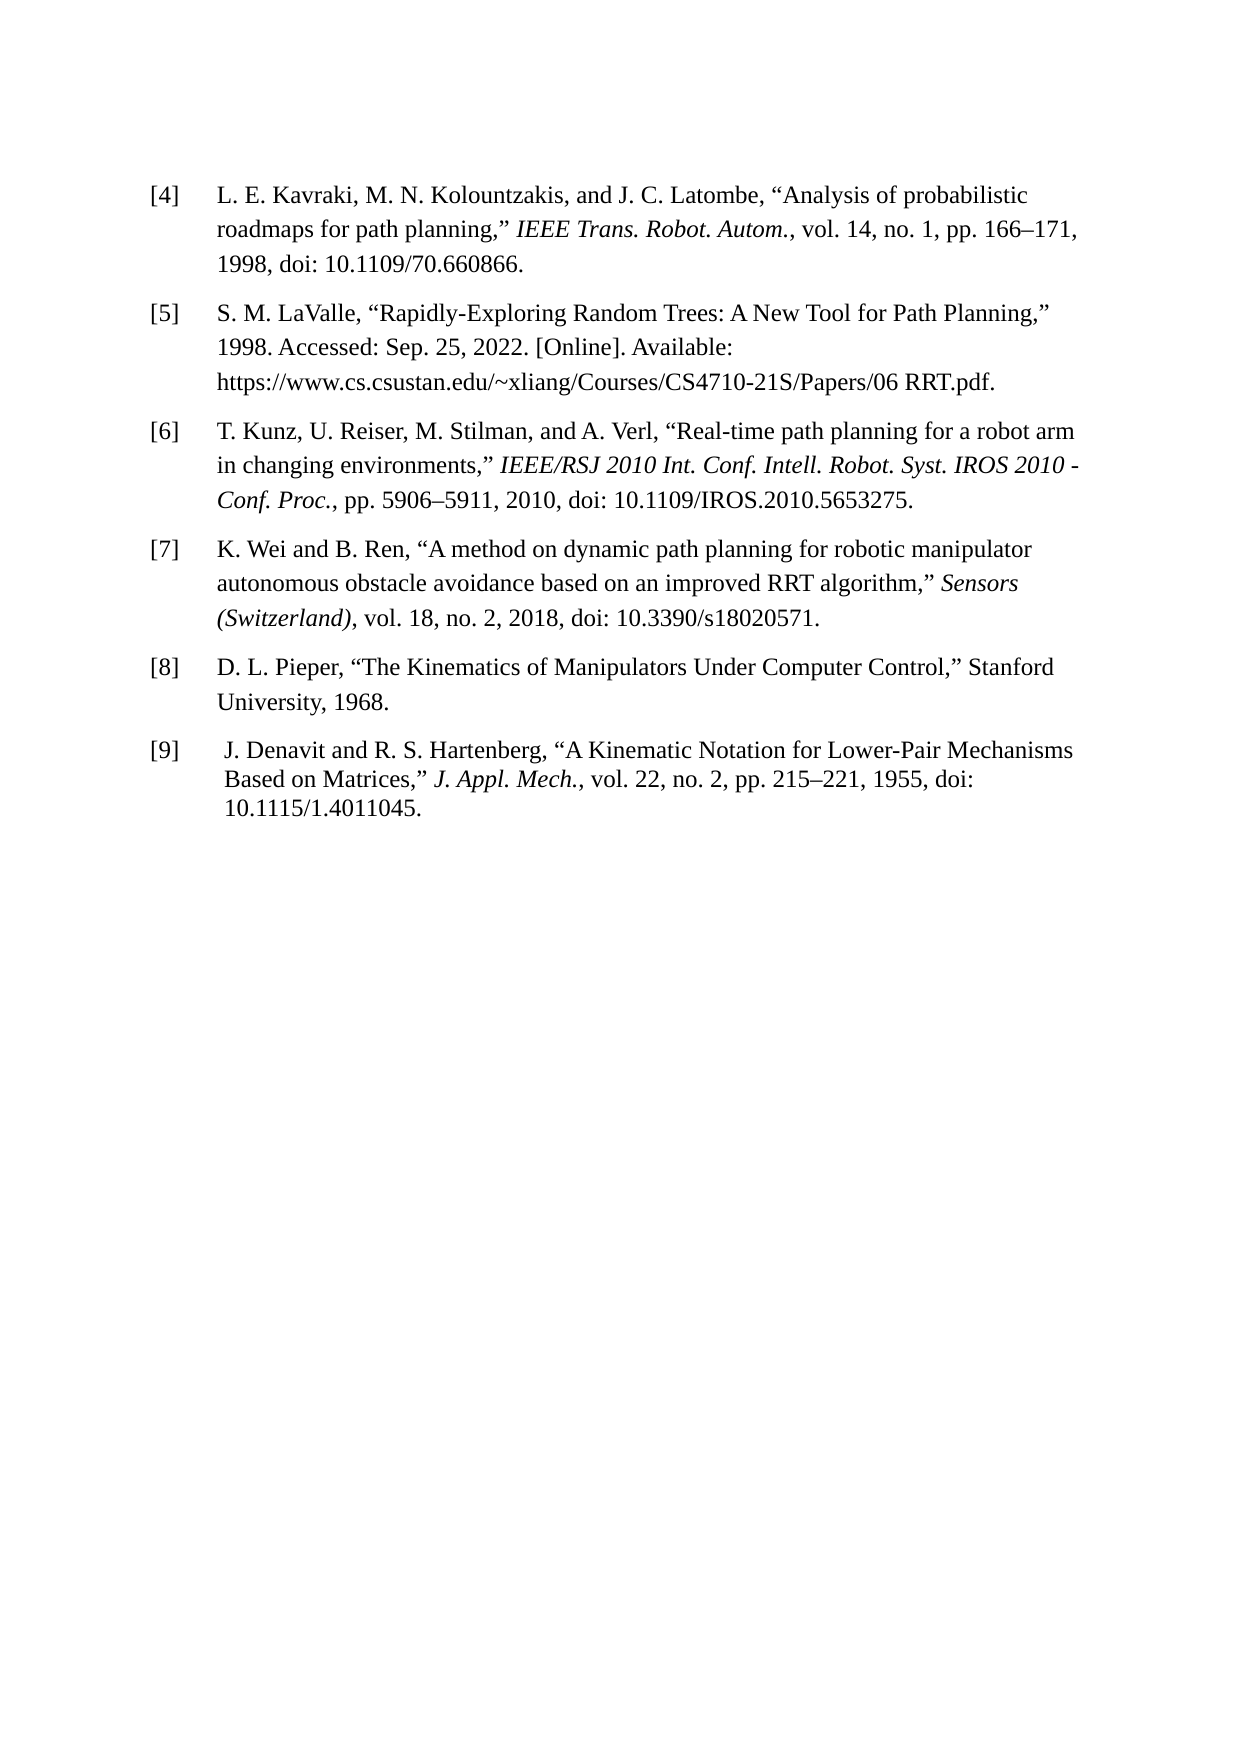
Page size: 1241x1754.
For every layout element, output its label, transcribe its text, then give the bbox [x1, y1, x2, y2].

text [5] S. M. LaValle, “Rapidly-Exploring Random Trees: A New Tool for Path Planning,” 1998. Accessed: Sep. 25, 2022. [Online]. Available: https://www.cs.csustan.edu/~xliang/Courses/CS4710-21S/Papers/06 RRT.pdf. [150, 298, 1090, 396]
text [4] L. E. Kavraki, M. N. Kolountzakis, and J. C. Latombe, “Analysis of probabilistic roadmaps for path planning,” IEEE Trans. Robot. Autom., vol. 14, no. 1, pp. 166–171, 1998, doi: 10.1109/70.660866. [150, 180, 1090, 278]
text [8] D. L. Pieper, “The Kinematics of Manipulators Under Computer Control,” Stanford University, 1968. [150, 652, 1090, 715]
text [9] J. Denavit and R. S. Hartenberg, “A Kinematic Notation for Lower-Pair Mechanisms Based on Matrices,” J. Appl. Mech., vol. 22, no. 2, pp. 215–221, 1955, doi: 10.1115/1.4011045. [150, 736, 1090, 822]
text [7] K. Wei and B. Ren, “A method on dynamic path planning for robotic manipulator autonomous obstacle avoidance based on an improved RRT algorithm,” Sensors (Switzerland), vol. 18, no. 2, 2018, doi: 10.3390/s18020571. [150, 534, 1090, 632]
text [6] T. Kunz, U. Reiser, M. Stilman, and A. Verl, “Real-time path planning for a robot arm in changing environments,” IEEE/RSJ 2010 Int. Conf. Intell. Robot. Syst. IROS 2010 - Conf. Proc., pp. 5906–5911, 2010, doi: 10.1109/IROS.2010.5653275. [150, 416, 1090, 514]
